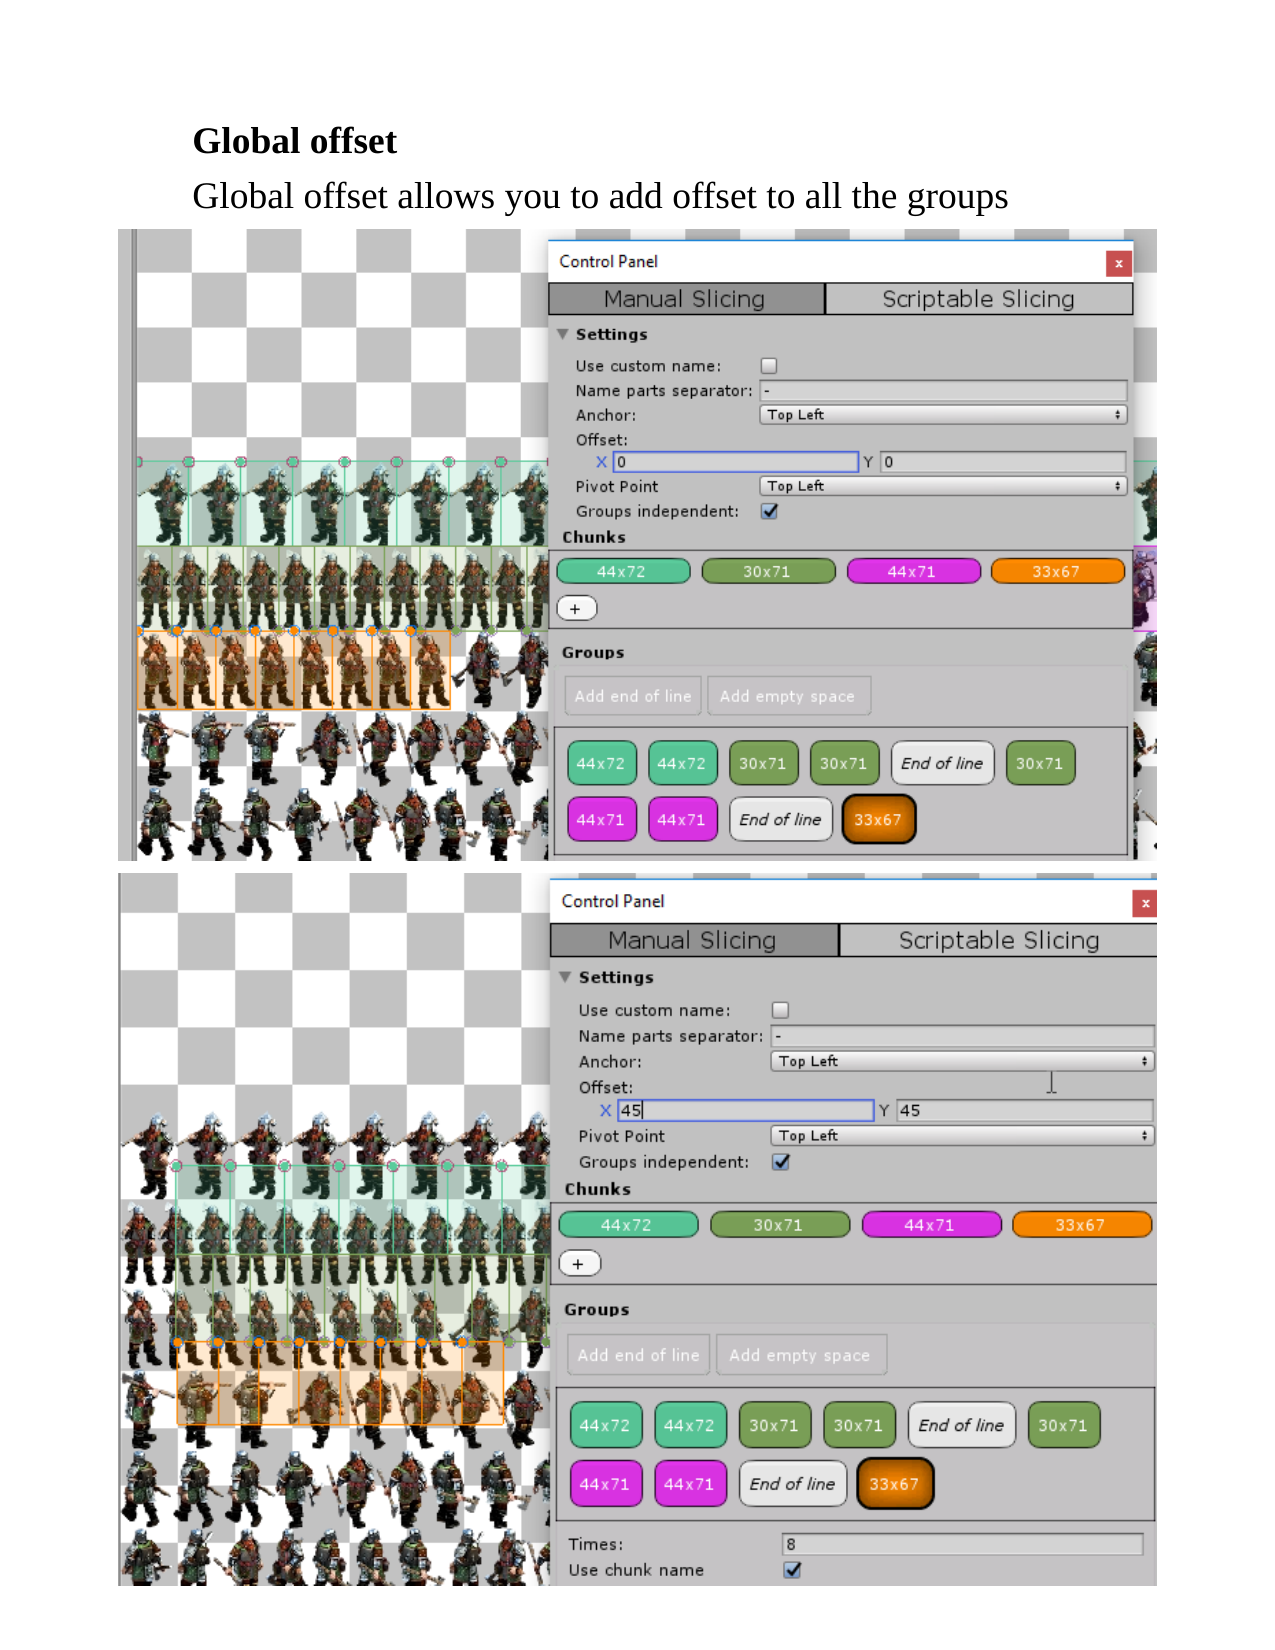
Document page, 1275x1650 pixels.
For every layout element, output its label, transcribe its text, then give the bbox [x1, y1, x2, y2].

picture [118, 873, 1157, 1586]
text Global offset [118, 118, 1157, 161]
picture [118, 229, 1157, 861]
text Global offset allows you to add offset to all the groups [118, 174, 1157, 217]
